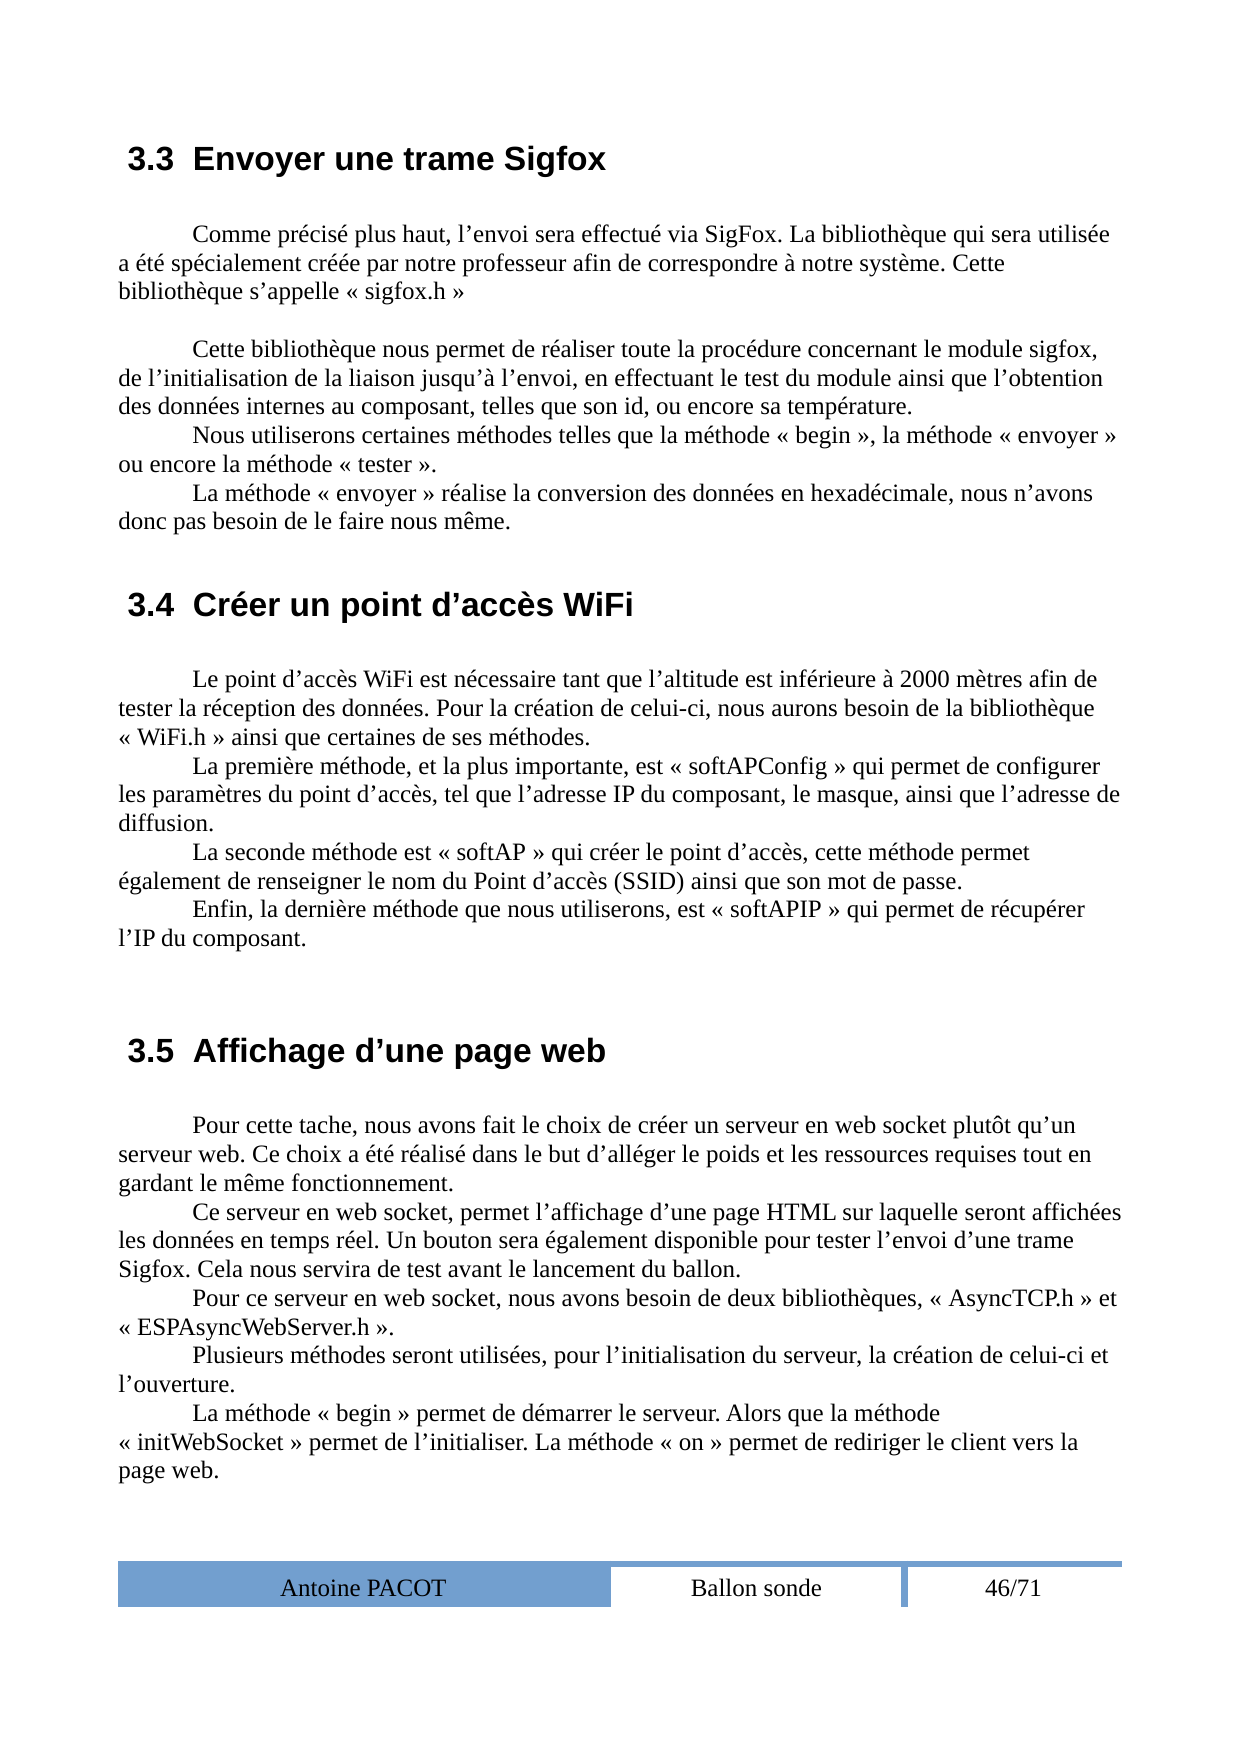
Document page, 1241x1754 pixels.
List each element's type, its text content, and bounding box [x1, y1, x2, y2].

subtitle Envoyer une trame Sigfox [118, 139, 1122, 178]
text Cette bibliothèque nous permet de réaliser toute la procédure concernant le module sigfox, de l’initialisation de la liaison jusqu’à l’envoi, en effectuant le test du module ainsi que l’obtention des données internes au composant, telles que son id, ou encore sa température. [118, 334, 1122, 420]
text Pour ce serveur en web socket, nous avons besoin de deux bibliothèques, « AsyncTCP.h » et « ESPAsyncWebServer.h ». [118, 1283, 1122, 1340]
text La seconde méthode est « softAP » qui créer le point d’accès, cette méthode permet également de renseigner le nom du Point d’accès (SSID) ainsi que son mot de passe. [118, 837, 1122, 894]
subtitle Créer un point d’accès WiFi [118, 585, 1122, 623]
subtitle Affichage d’une page web [118, 1030, 1122, 1069]
text La méthode « envoyer » réalise la conversion des données en hexadécimale, nous n’avons donc pas besoin de le faire nous même. [118, 478, 1122, 535]
text Comme précisé plus haut, l’envoi sera effectué via SigFox. La bibliothèque qui sera utilisée a été spécialement créée par notre professeur afin de correspondre à notre système. Cette bibliothèque s’appelle « sigfox.h » [118, 219, 1122, 305]
text La méthode « begin » permet de démarrer le serveur. Alors que la méthode « initWebSocket » permet de l’initialiser. La méthode « on » permet de rediriger le client vers la page web. [118, 1398, 1122, 1484]
text La première méthode, et la plus importante, est « softAPConfig » qui permet de configurer les paramètres du point d’accès, tel que l’adresse IP du composant, le masque, ainsi que l’adresse de diffusion. [118, 751, 1122, 837]
text Enfin, la dernière méthode que nous utiliserons, est « softAPIP » qui permet de récupérer l’IP du composant. [118, 894, 1122, 952]
text Nous utiliserons certaines méthodes telles que la méthode « begin », la méthode « envoyer » ou encore la méthode « tester ». [118, 420, 1122, 478]
text Le point d’accès WiFi est nécessaire tant que l’altitude est inférieure à 2000 mètres afin de tester la réception des données. Pour la création de celui-ci, nous aurons besoin de la bibliothèque « WiFi.h » ainsi que certaines de ses méthodes. [118, 664, 1122, 751]
text Pour cette tache, nous avons fait le choix de créer un serveur en web socket plutôt qu’un serveur web. Ce choix a été réalisé dans le but d’alléger le poids et les ressources requises tout en gardant le même fonctionnement. [118, 1110, 1122, 1197]
text Ce serveur en web socket, permet l’affichage d’une page HTML sur laquelle seront affichées les données en temps réel. Un bouton sera également disponible pour tester l’envoi d’une trame Sigfox. Cela nous servira de test avant le lancement du ballon. [118, 1197, 1122, 1283]
text Plusieurs méthodes seront utilisées, pour l’initialisation du serveur, la création de celui-ci et l’ouverture. [118, 1340, 1122, 1398]
